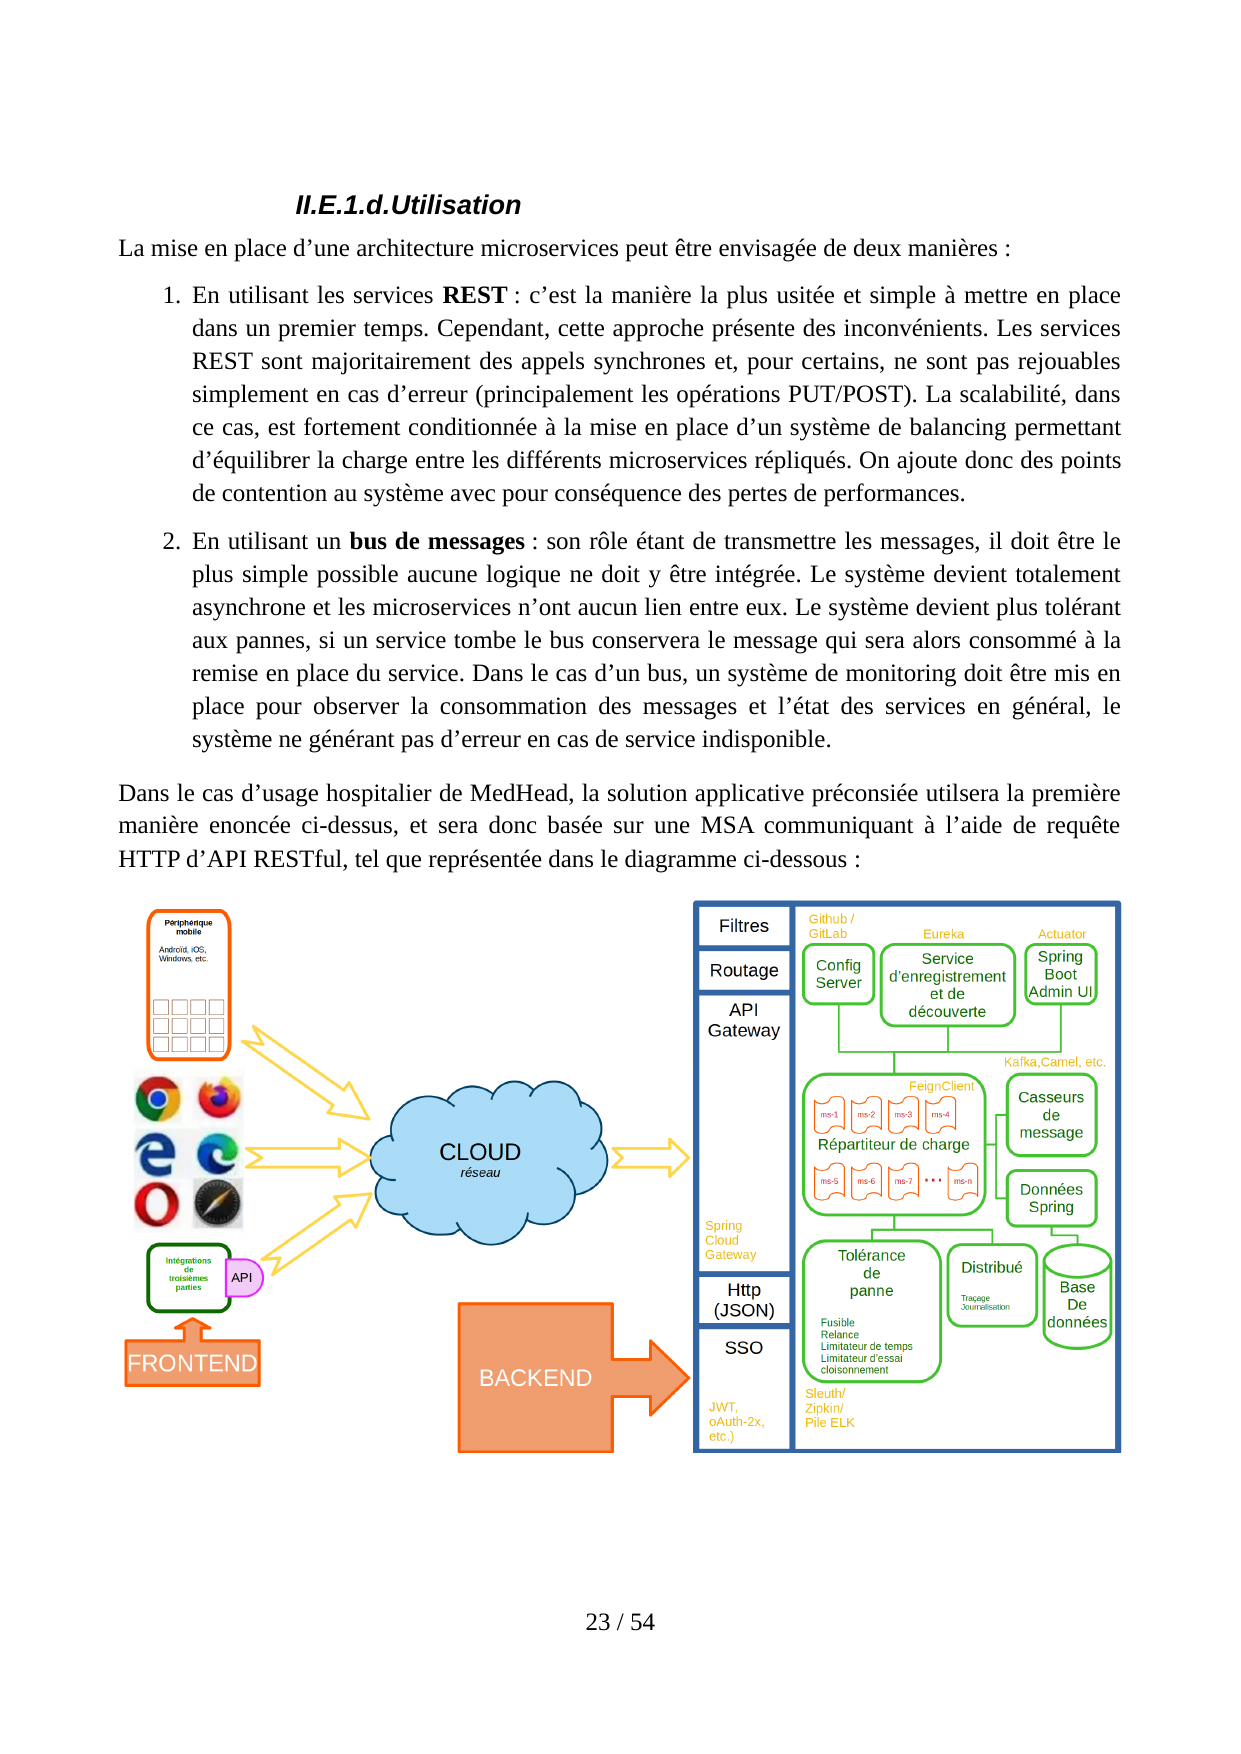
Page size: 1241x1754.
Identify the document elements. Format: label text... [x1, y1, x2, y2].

picture [118, 900, 1123, 1453]
text La mise en place d’une architecture microservices peut être envisagée de deux manières : [118, 233, 1122, 261]
list En utilisant un bus de messages : son rôle étant de transmettre les messages, il doit être le plus simple possible aucune logique ne doit y être intégrée. Le système devient totalement asynchrone et les microservices n’ont aucun lien entre eux. Le système devient plus tolérant aux pannes, si un service tombe le bus conservera le message qui sera alors consommé à la remise en place du service. Dans le cas d’un bus, un système de monitoring doit être mis en place pour observer la consommation des messages et l’état des services en général, le système ne générant pas d’erreur en cas de service indisponible. [162, 526, 1122, 753]
subtitle Utilisation [118, 189, 1122, 220]
list En utilisant les services REST : c’est la manière la plus usitée et simple à mettre en place dans un premier temps. Cependant, cette approche présente des inconvénients. Les services REST sont majoritairement des appels synchrones et, pour certains, ne sont pas rejouables simplement en cas d’erreur (principalement les opérations PUT/POST). La scalabilité, dans ce cas, est fortement conditionnée à la mise en place d’un système de balancing permettant d’équilibrer la charge entre les différents microservices répliqués. On ajoute donc des points de contention au système avec pour conséquence des pertes de performances. [162, 280, 1122, 507]
text Dans le cas d’usage hospitalier de MedHead, la solution applicative préconsiée utilsera la première manière enoncée ci-dessus, et sera donc basée sur une MSA communiquant à l’aide de requête HTTP d’API RESTful, tel que représentée dans le diagramme ci-dessous : [118, 778, 1122, 872]
